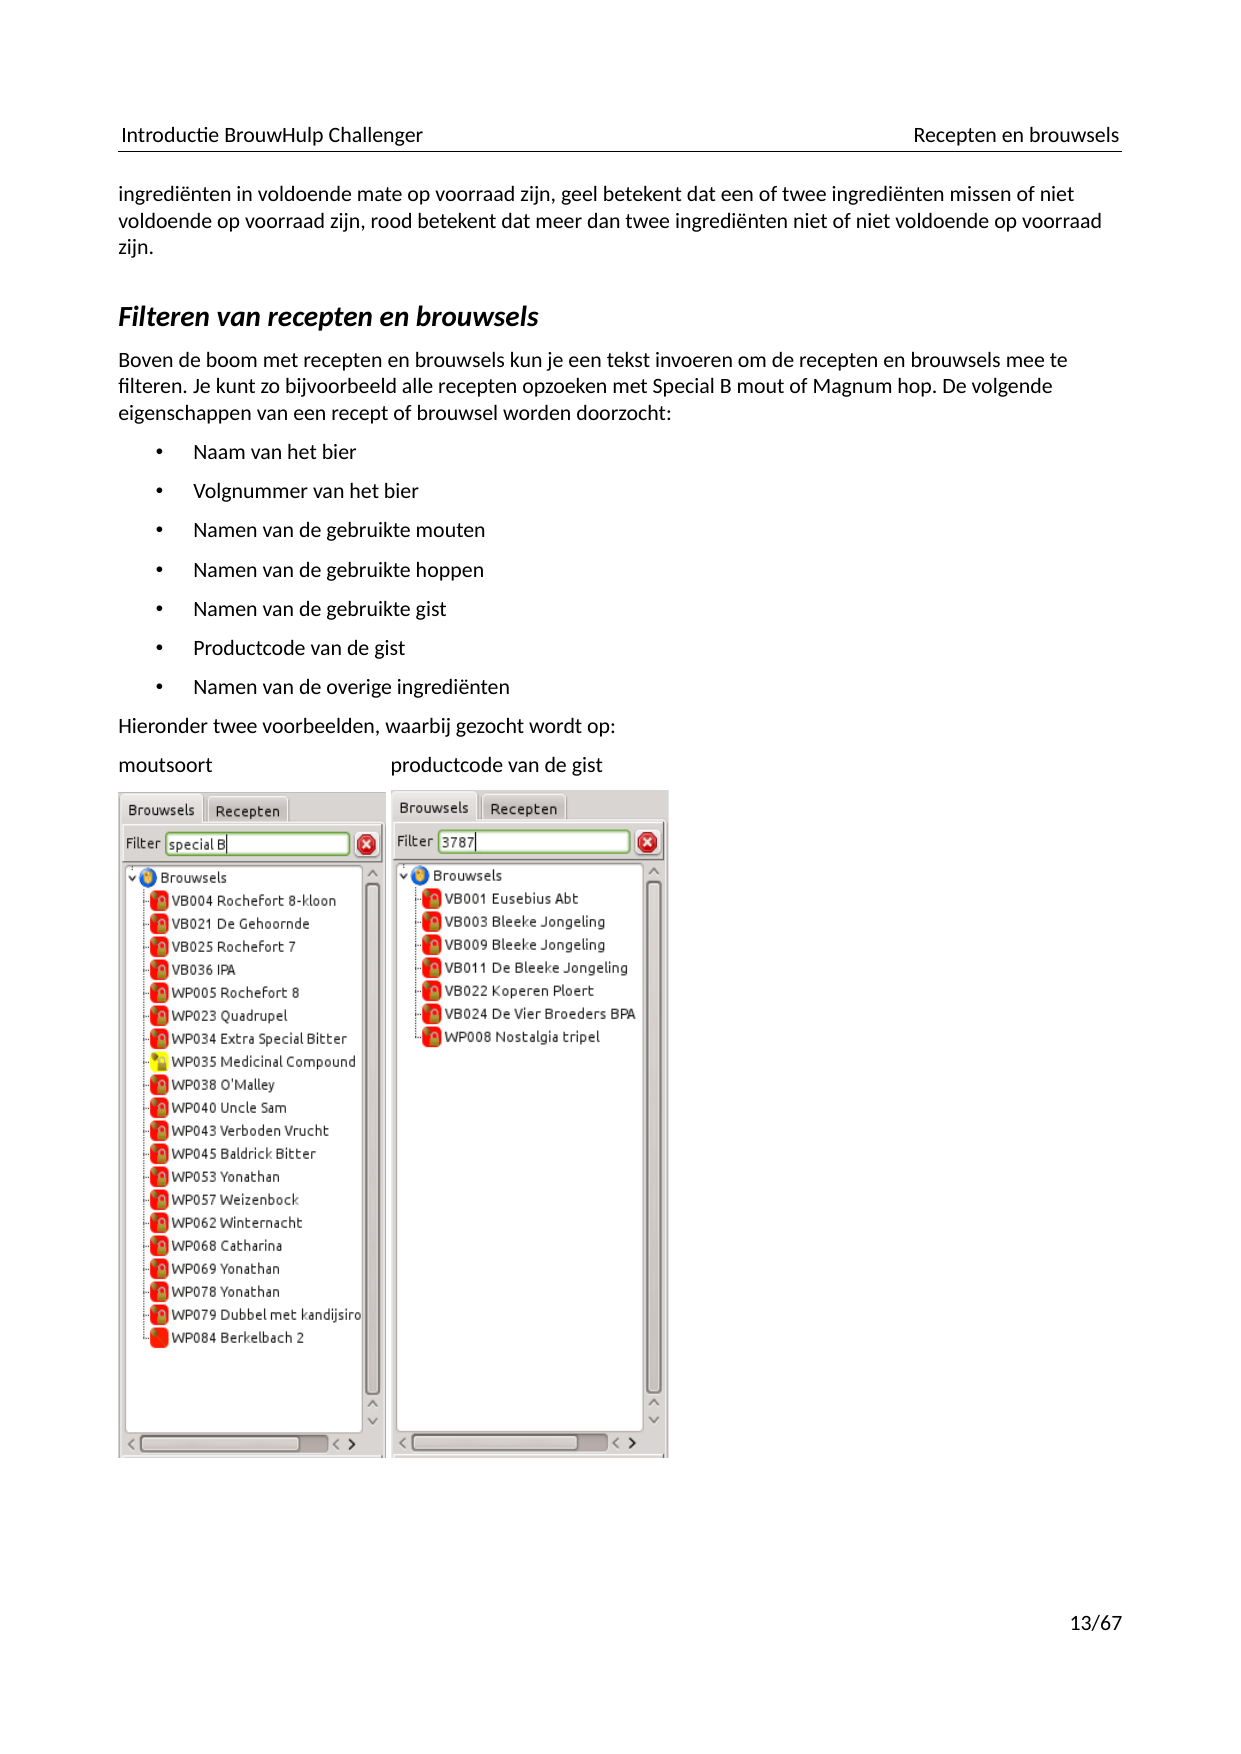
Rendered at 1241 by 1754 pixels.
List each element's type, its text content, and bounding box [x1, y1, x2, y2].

picture [118, 792, 386, 1458]
subtitle Filteren van recepten en brouwsels [118, 298, 1122, 333]
list Namen van de gebruikte hoppen [156, 556, 1122, 582]
list Namen van de gebruikte gist [156, 595, 1122, 622]
list Namen van de overige ingrediënten [156, 673, 1122, 700]
list Naam van het bier [156, 438, 1122, 465]
text moutsoort productcode van de gist [118, 752, 1122, 778]
text Boven de boom met recepten en brouwsels kun je een tekst invoeren om de recepten en brouwsels mee te filteren. Je kunt zo bijvoorbeeld alle recepten opzoeken met Special B mout of Magnum hop. De volgende eigenschappen van een recept of brouwsel worden doorzocht: [118, 346, 1122, 426]
text ingrediënten in voldoende mate op voorraad zijn, geel betekent dat een of twee ingrediënten missen of niet voldoende op voorraad zijn, rood betekent dat meer dan twee ingrediënten niet of niet voldoende op voorraad zijn. [118, 180, 1122, 260]
list Volgnummer van het bier [156, 477, 1122, 504]
list Productcode van de gist [156, 634, 1122, 661]
list Namen van de gebruikte mouten [156, 517, 1122, 543]
text Hieronder twee voorbeelden, waarbij gezocht wordt op: [118, 712, 1122, 739]
picture [391, 790, 669, 1458]
